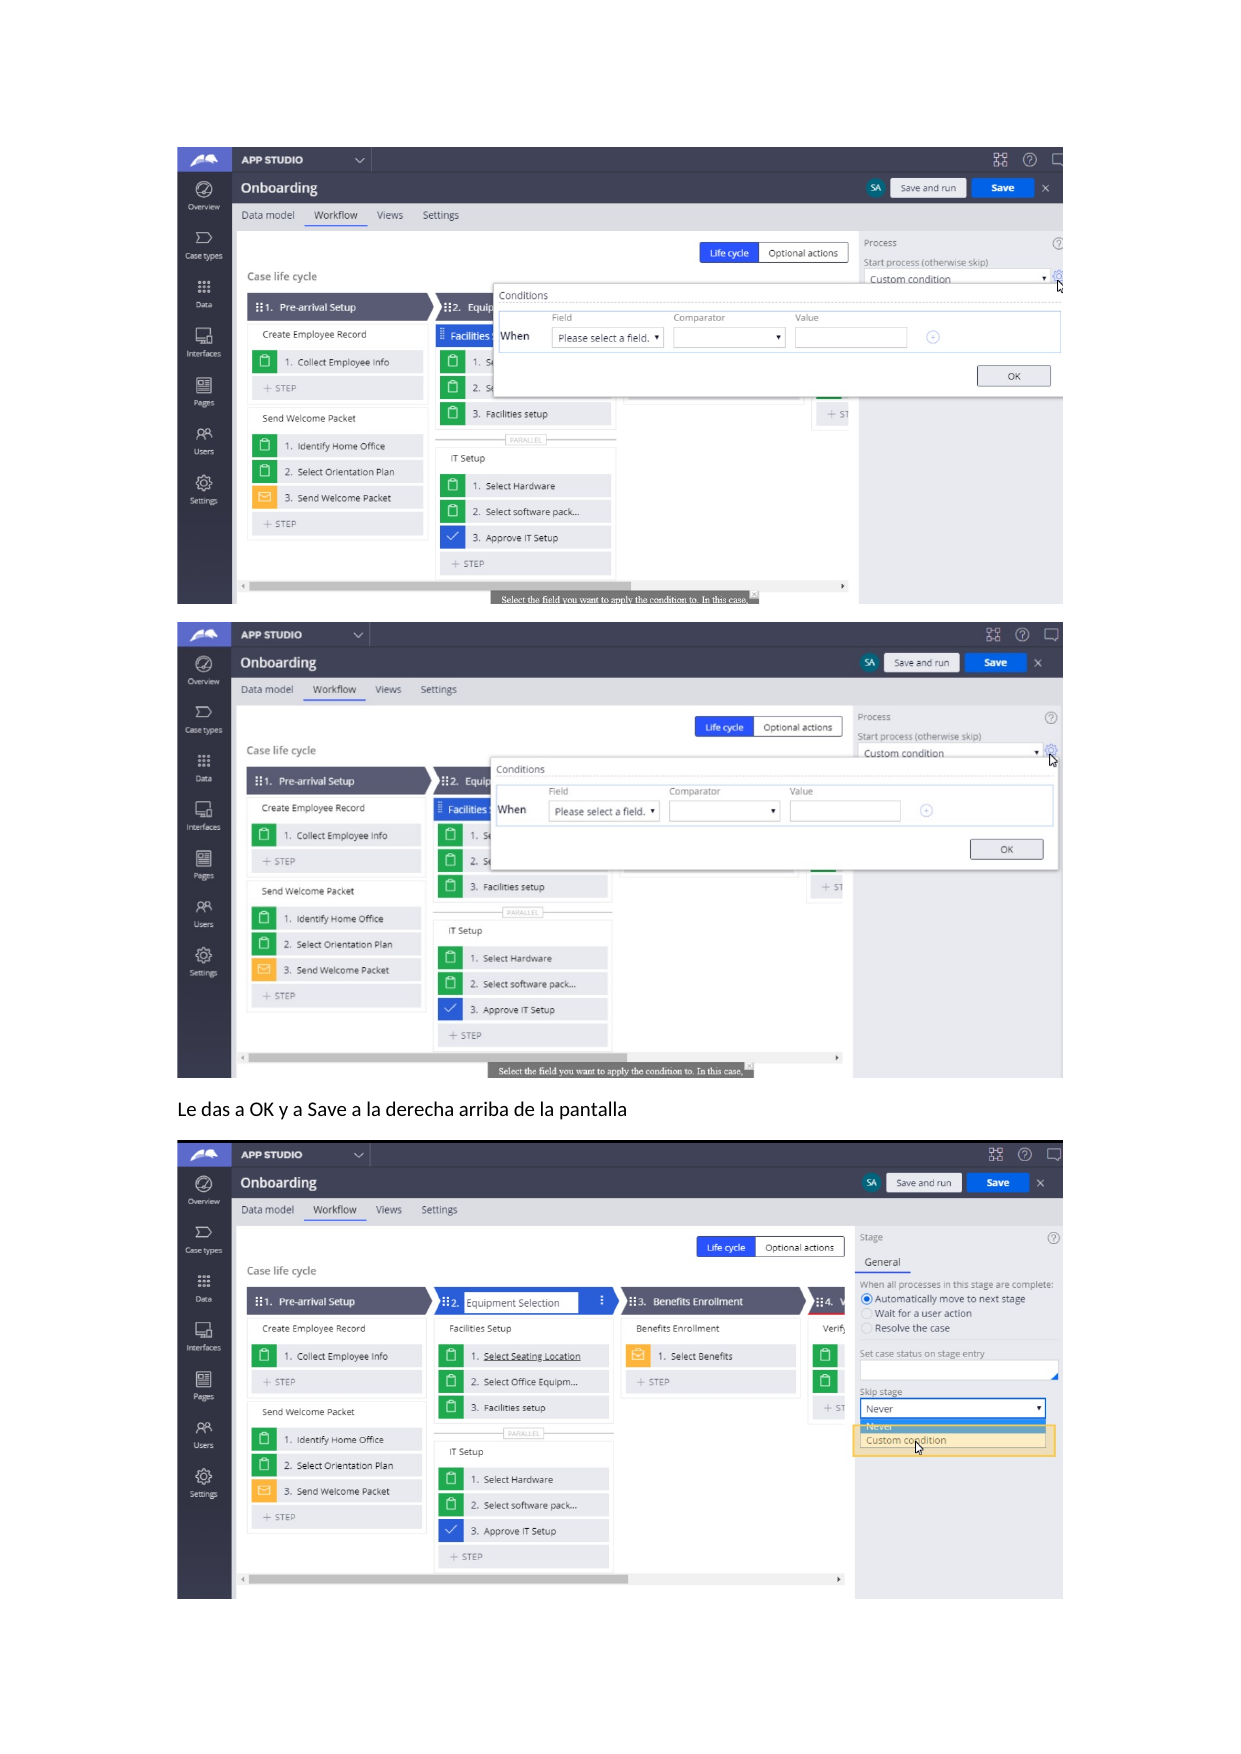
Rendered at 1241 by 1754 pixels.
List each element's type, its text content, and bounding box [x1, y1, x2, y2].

picture [177, 147, 1063, 604]
text Le das a OK y a Save a la derecha arriba de la pantalla [177, 1096, 1063, 1122]
picture [177, 1140, 1063, 1599]
picture [177, 622, 1063, 1078]
